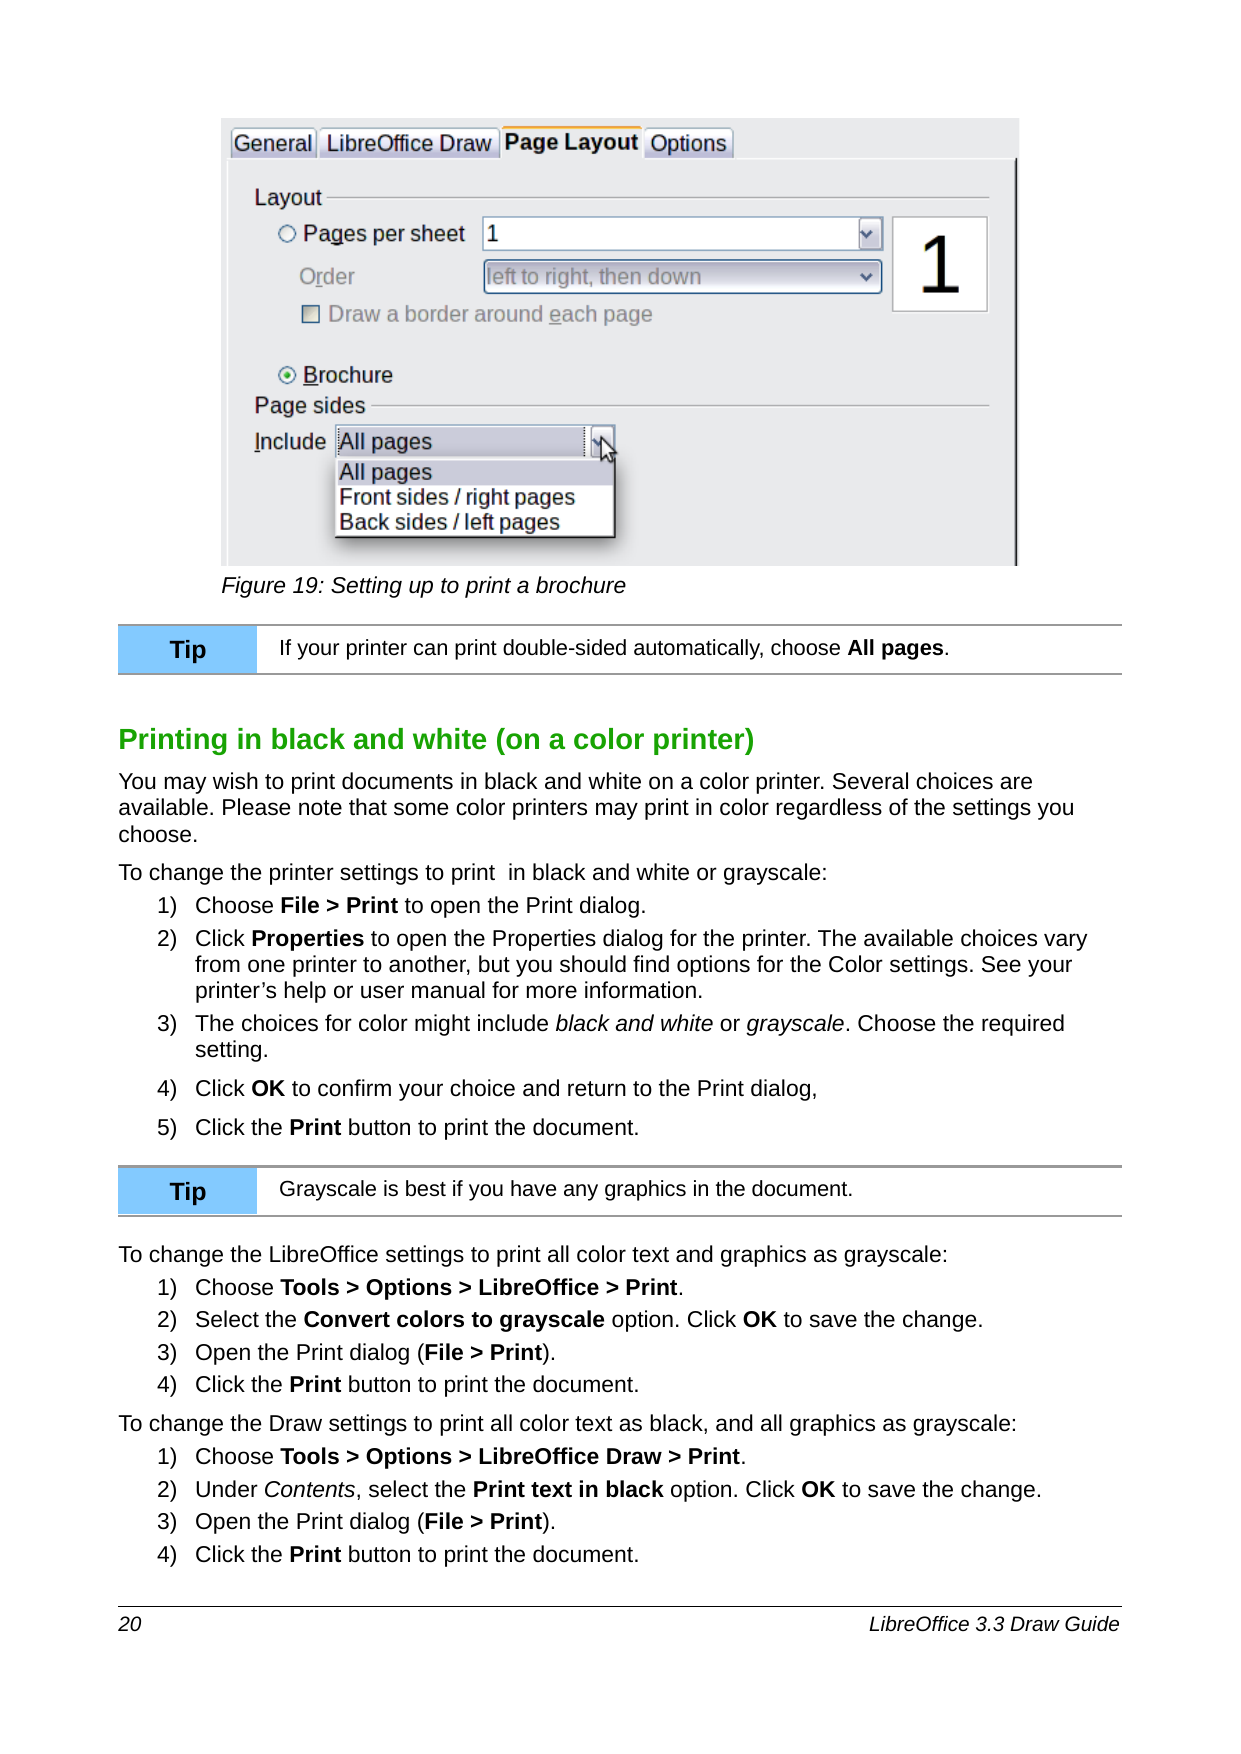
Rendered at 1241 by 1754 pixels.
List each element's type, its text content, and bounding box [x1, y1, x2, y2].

list Open the Print dialog (File > Print). [177, 1508, 1122, 1534]
list To change the printer settings to print in black and white or grayscale: [118, 859, 1122, 886]
list Click Properties to open the Properties dialog for the printer. The available choices vary from one printer to another, but you should find options for the Color settings. See your printer’s help or user manual for more information. [177, 925, 1122, 1004]
list Click OK to confirm your choice and return to the Print dialog, [177, 1075, 1122, 1102]
picture [221, 118, 1020, 566]
table_header Tip [118, 1168, 257, 1214]
list Click the Print button to print the document. [177, 1114, 1122, 1141]
list Click the Print button to print the document. [177, 1541, 1122, 1567]
table_header Grayscale is best if you have any graphics in the document. [258, 1168, 1122, 1214]
table_header If your printer can print double-sided automatically, choose All pages. [258, 626, 1122, 673]
list Click the Print button to print the document. [177, 1371, 1122, 1398]
list To change the Draw settings to print all color text as black, and all graphics as grayscale: [118, 1410, 1122, 1437]
subtitle Printing in black and white (on a color printer) [118, 722, 1122, 755]
text You may wish to print documents in black and white on a color printer. Several choices are available. Please note that some color printers may print in color regardless of the settings you choose. [118, 768, 1122, 847]
list The choices for color might include black and white or grayscale. Choose the required setting. [177, 1010, 1122, 1063]
list Choose Tools > Options > LibreOffice > Print. [177, 1273, 1122, 1300]
list Choose Tools > Options > LibreOffice Draw > Print. [177, 1443, 1122, 1469]
table_header Tip [118, 626, 257, 673]
list Open the Print dialog (File > Print). [177, 1339, 1122, 1365]
list Under Contents, select the Print text in black option. Click OK to save the change. [177, 1476, 1122, 1502]
list Choose File > Print to open the Print dialog. [177, 892, 1122, 918]
list To change the LibreOffice settings to print all color text and graphics as grayscale: [118, 1241, 1122, 1267]
text Figure 19: Setting up to print a brochure [221, 572, 1019, 599]
list Select the Convert colors to grayscale option. Click OK to save the change. [177, 1306, 1122, 1332]
